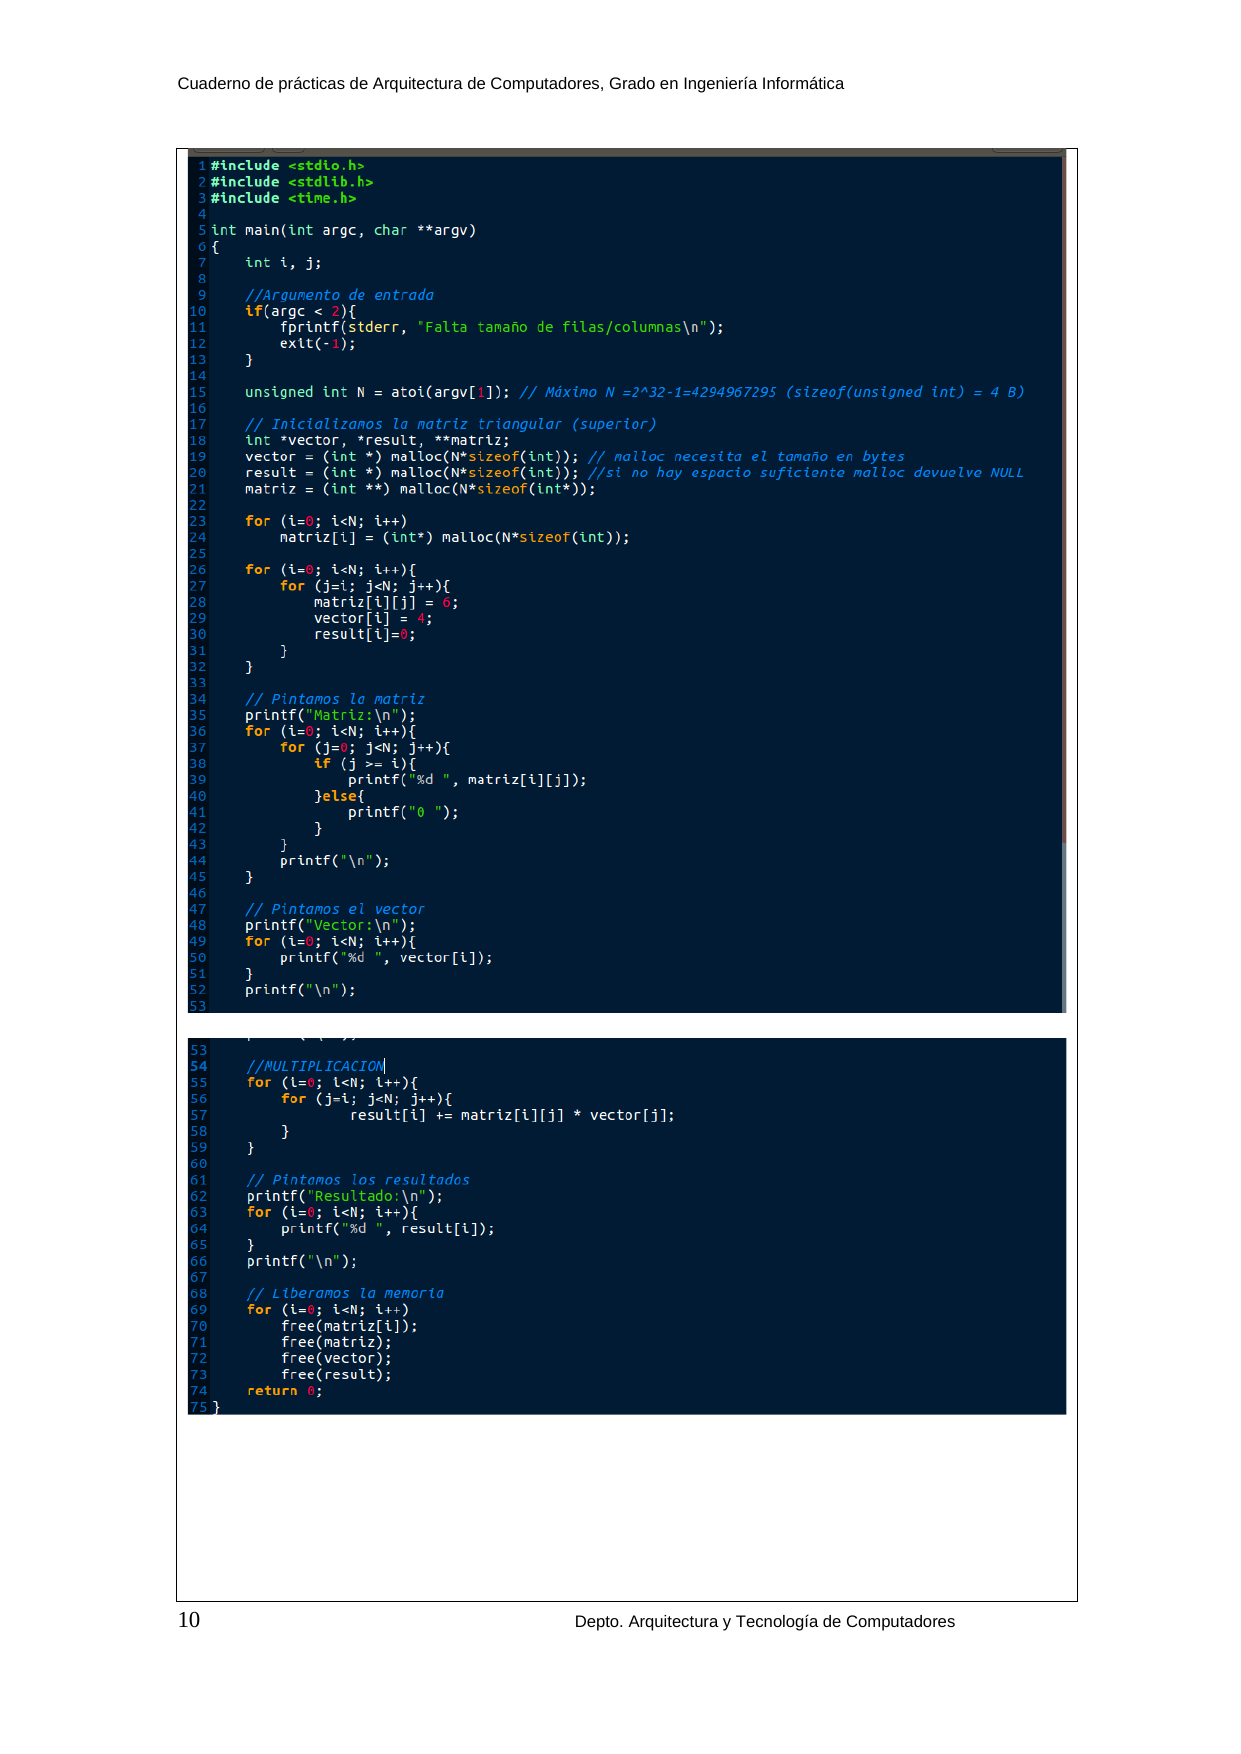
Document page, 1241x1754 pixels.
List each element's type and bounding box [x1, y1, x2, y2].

picture [187, 1038, 1067, 1415]
picture [187, 148, 1067, 1013]
table_header [177, 149, 1077, 1414]
table_header [177, 1415, 1077, 1601]
